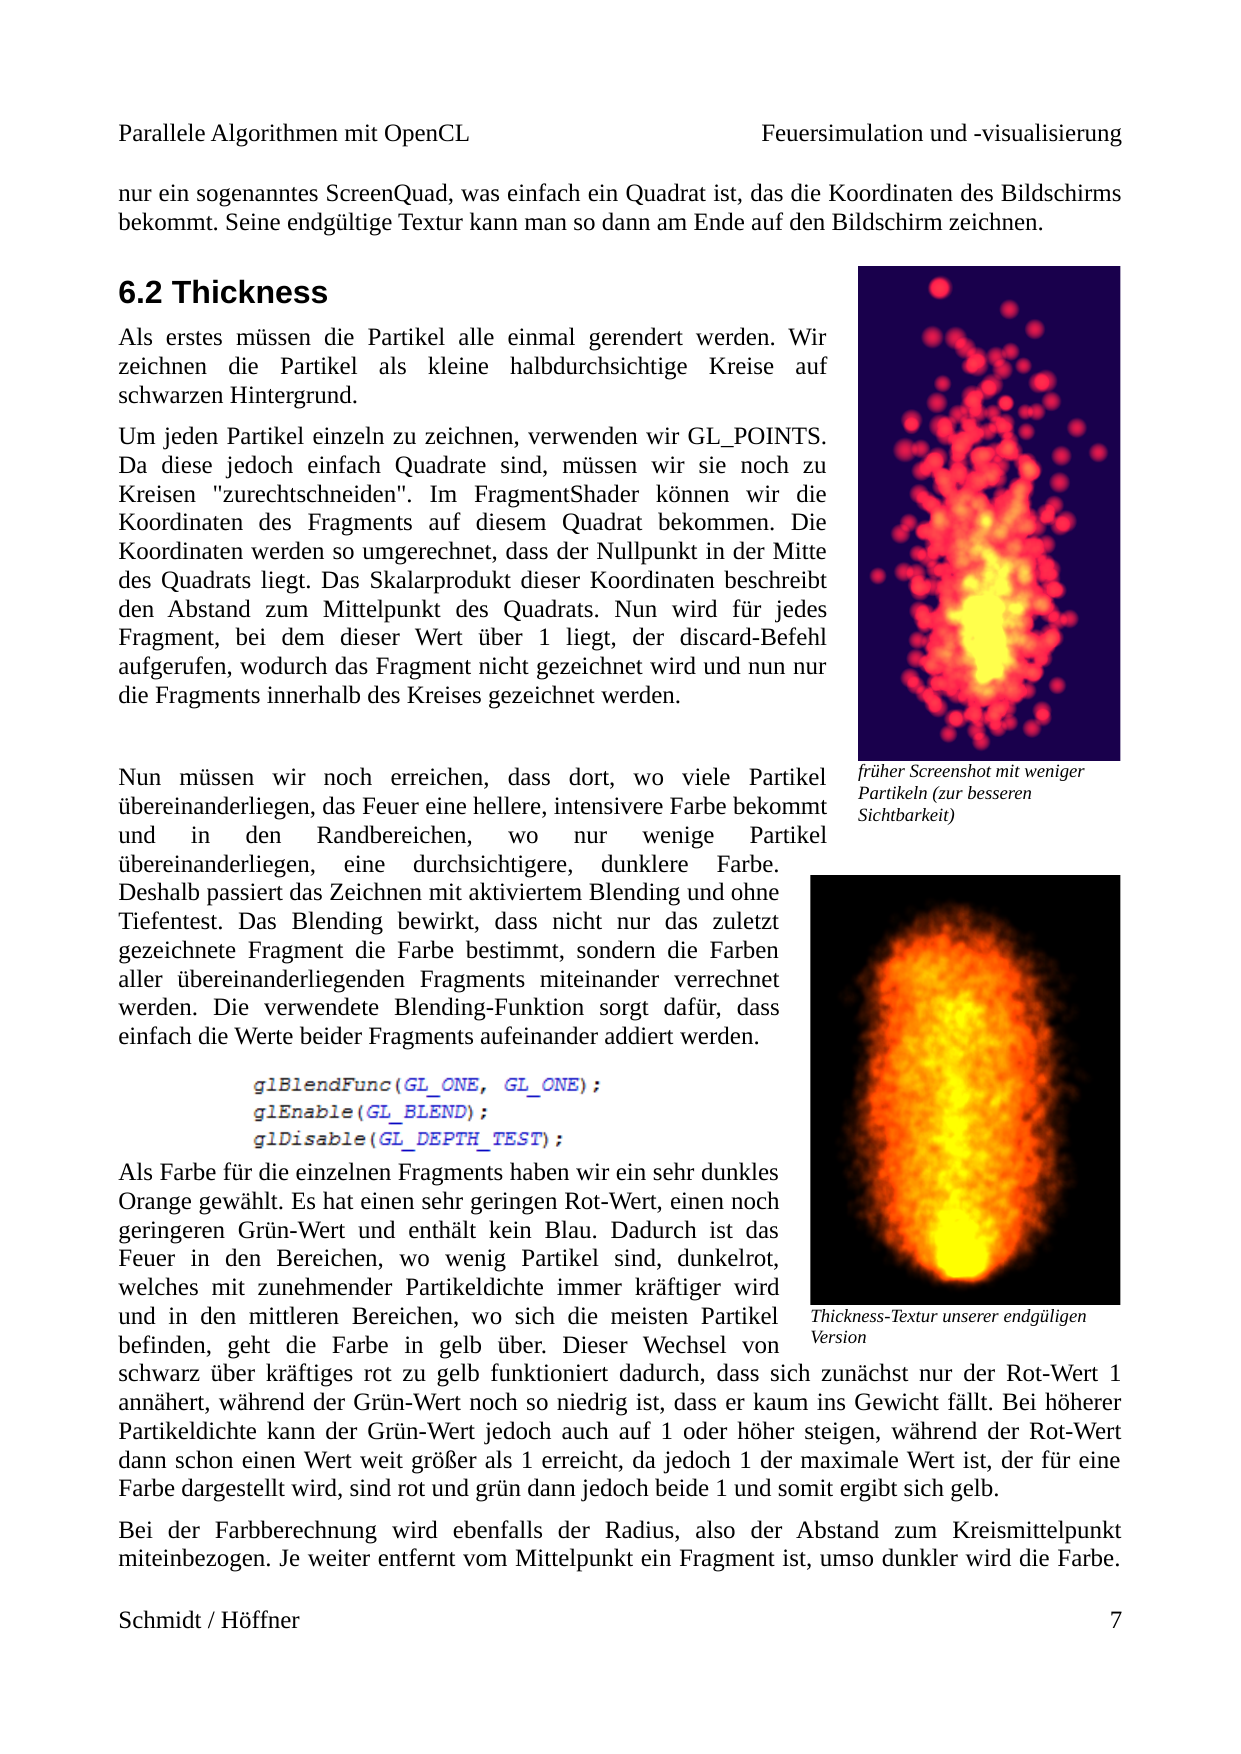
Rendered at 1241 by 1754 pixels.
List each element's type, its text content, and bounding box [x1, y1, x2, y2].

text früher Screenshot mit weniger Partikeln (zur besseren Sichtbarkeit) [858, 761, 1120, 825]
subtitle Thickness [118, 273, 858, 310]
text Als Farbe für die einzelnen Fragments haben wir ein sehr dunkles Orange gewählt. Es hat einen sehr geringen Rot-Wert, einen noch geringeren Grün-Wert und enthält kein Blau. Dadurch ist das Feuer in den Bereichen, wo wenig Partikel sind, dunkelrot, welches mit zunehmender Partikeldichte immer kräftiger wird und in den mittleren Bereichen, wo sich die meisten Partikel befinden, geht die Farbe in gelb über. Dieser Wechsel von schwarz über kräftiges rot zu gelb funktioniert dadurch, dass sich zunächst nur der Rot-Wert 1 annähert, während der Grün-Wert noch so niedrig ist, dass er kaum ins Gewicht fällt. Bei höherer Partikeldichte kann der Grün-Wert jedoch auch auf 1 oder höher steigen, während der Rot-Wert dann schon einen Wert weit größer als 1 erreicht, da jedoch 1 der maximale Wert ist, der für eine Farbe dargestellt wird, sind rot und grün dann jedoch beide 1 und somit ergibt sich gelb. [118, 1104, 1122, 1502]
text Thickness-Textur unserer endgüligen Version [810, 1305, 1120, 1348]
text Als erstes müssen die Partikel alle einmal gerendert werden. Wir zeichnen die Partikel als kleine halbdurchsichtige Kreise auf schwarzen Hintergrund. [118, 322, 858, 409]
text nur ein sogenanntes ScreenQuad, was einfach ein Quadrat ist, das die Koordinaten des Bildschirms bekommt. Seine endgültige Textur kann man so dann am Ende auf den Bildschirm zeichnen. [118, 178, 1122, 236]
text Um jeden Partikel einzeln zu zeichnen, verwenden wir GL_POINTS. Da diese jedoch einfach Quadrate sind, müssen wir sie noch zu Kreisen "zurechtschneiden". Im FragmentShader können wir die Koordinaten des Fragments auf diesem Quadrat bekommen. Die Koordinaten werden so umgerechnet, dass der Nullpunkt in der Mitte des Quadrats liegt. Das Skalarprodukt dieser Koordinaten beschreibt den Abstand zum Mittelpunkt des Quadrats. Nun wird für jedes Fragment, bei dem dieser Wert über 1 liegt, der discard-Befehl aufgerufen, wodurch das Fragment nicht gezeichnet wird und nun nur die Fragments innerhalb des Kreises gezeichnet werden. [118, 421, 858, 709]
picture [858, 266, 1121, 761]
text Bei der Farbberechnung wird ebenfalls der Radius, also der Abstand zum Kreismittelpunkt miteinbezogen. Je weiter entfernt vom Mittelpunkt ein Fragment ist, umso dunkler wird die Farbe. [118, 1515, 1122, 1572]
picture [237, 1065, 613, 1158]
text Nun müssen wir noch erreichen, dass dort, wo viele Partikel übereinanderliegen, das Feuer eine hellere, intensivere Farbe bekommt und in den Randbereichen, wo nur wenige Partikel übereinanderliegen, eine durchsichtigere, dunklere Farbe. Deshalb passiert das Zeichnen mit aktiviertem Blending und ohne Tiefentest. Das Blending bewirkt, dass nicht nur das zuletzt gezeichnete Fragment die Farbe bestimmt, sondern die Farben aller übereinanderliegenden Fragments miteinander verrechnet werden. Die verwendete Blending-Funktion sorgt dafür, dass einfach die Werte beider Fragments aufeinander addiert werden. [118, 762, 1122, 1050]
subtitle [858, 254, 1120, 266]
picture [810, 875, 1121, 1305]
